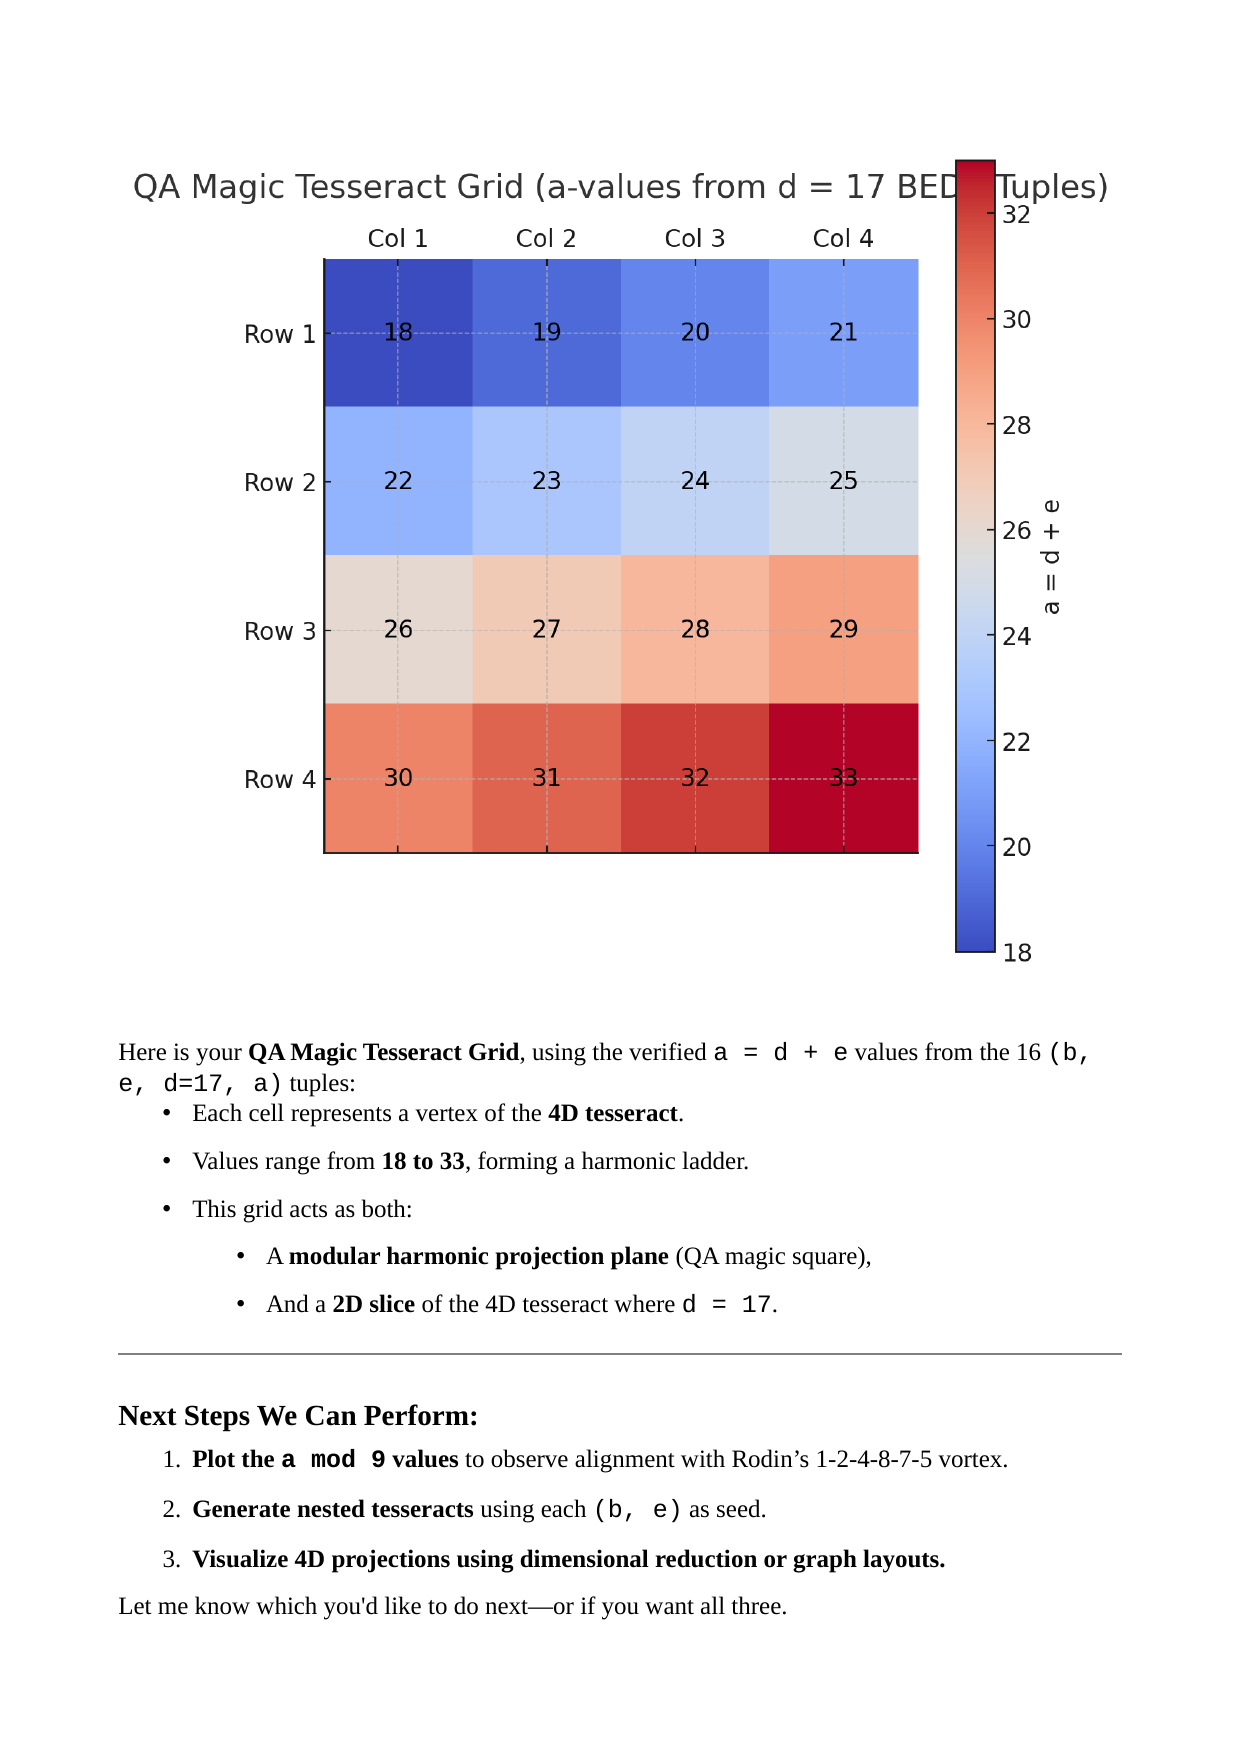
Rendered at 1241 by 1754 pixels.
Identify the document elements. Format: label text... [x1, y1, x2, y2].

list A modular harmonic projection plane (QA magic square), [236, 1241, 1122, 1270]
picture [118, 146, 1123, 980]
list Values range from 18 to 33, forming a harmonic ladder. [162, 1146, 1122, 1175]
list Each cell represents a vertex of the 4D tesseract. [162, 1098, 1122, 1127]
subtitle Next Steps We Can Perform: [118, 1398, 1122, 1431]
list Generate nested tesseracts using each (b, e) as seed. [162, 1494, 1122, 1525]
text Let me know which you'd like to do next—or if you want all three. [118, 1591, 1122, 1620]
text Here is your QA Magic Tesseract Grid, using the verified a = d + e values from the 16 (b, e, d=17, a) tuples: [118, 980, 1122, 1098]
list Plot the a mod 9 values to observe alignment with Rodin’s 1-2-4-8-7-5 vortex. [162, 1444, 1122, 1475]
list Visualize 4D projections using dimensional reduction or graph layouts. [162, 1544, 1122, 1573]
list And a 2D slice of the 4D tesseract where d = 17. [236, 1289, 1122, 1320]
list This grid acts as both: [162, 1194, 1122, 1222]
